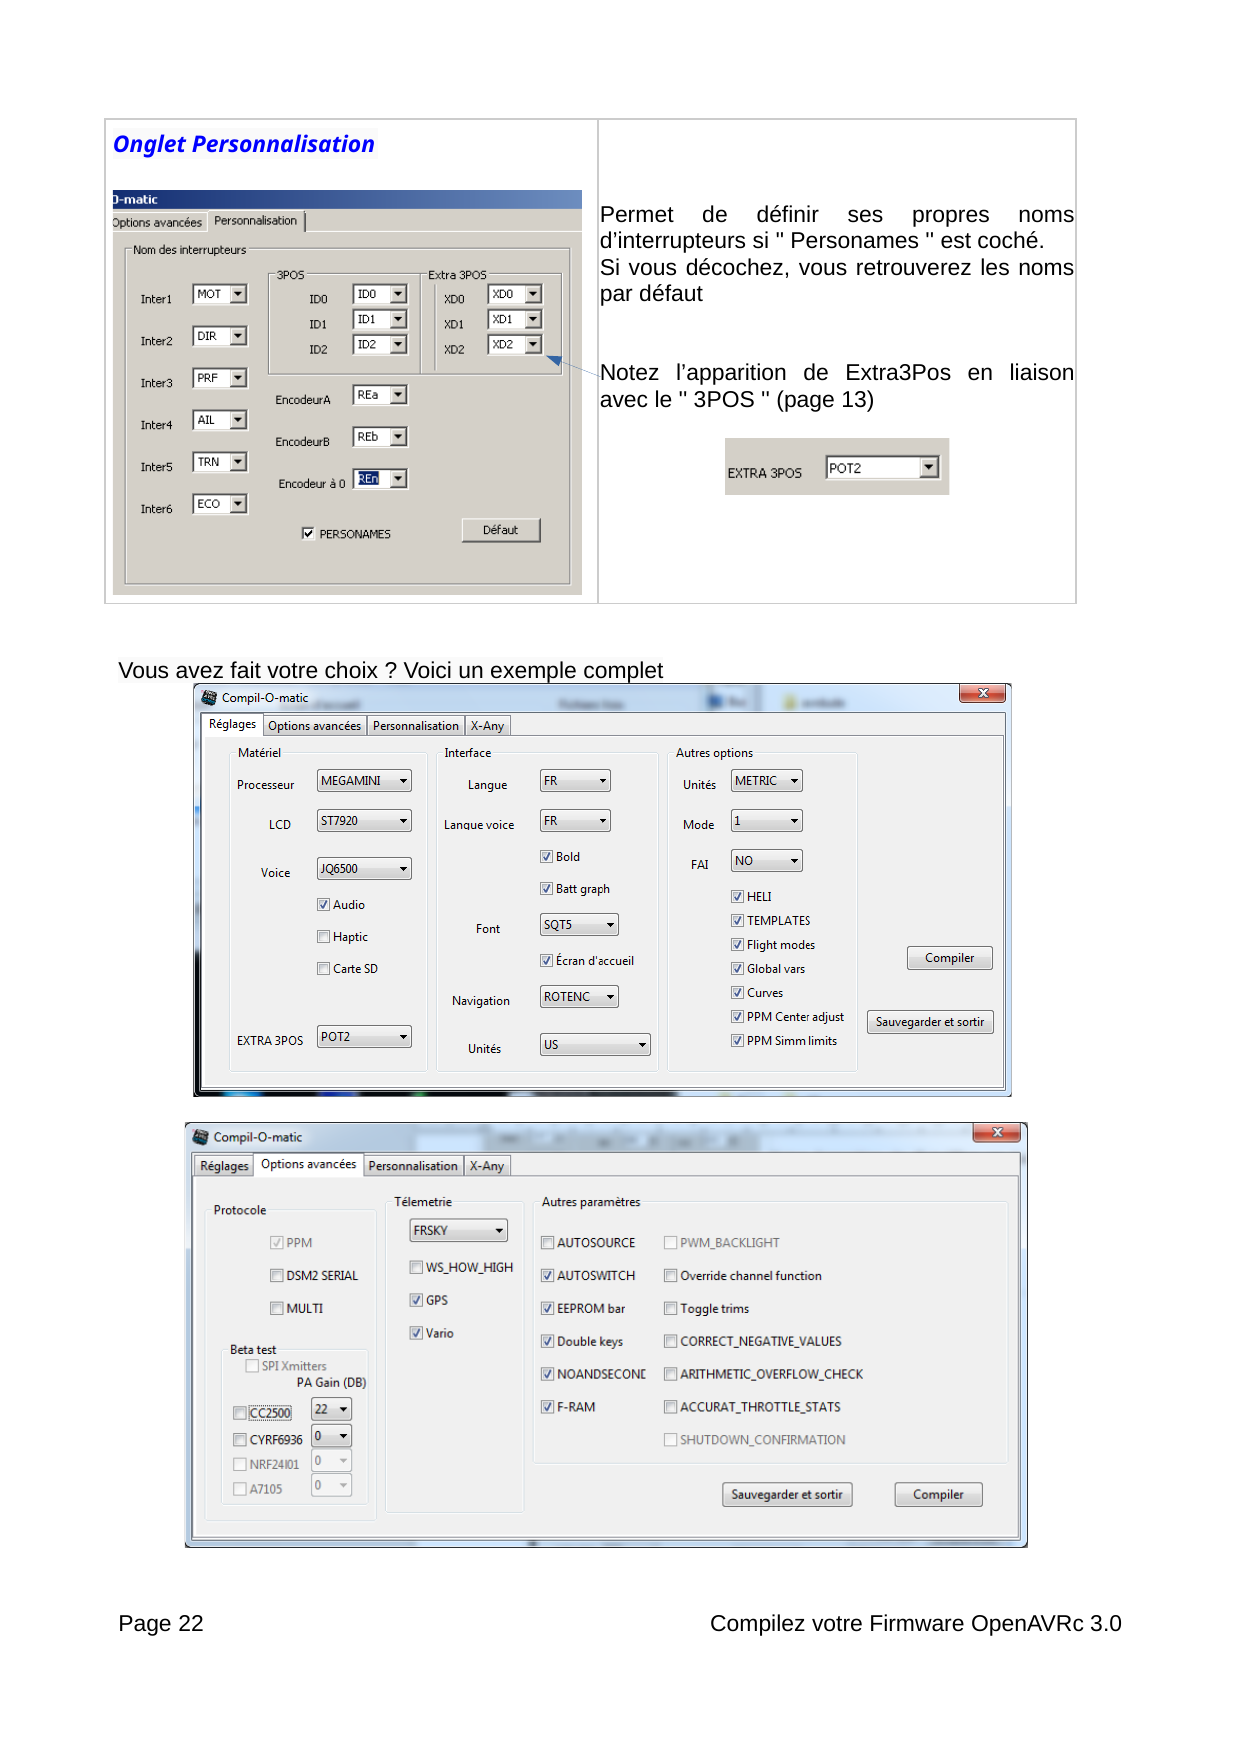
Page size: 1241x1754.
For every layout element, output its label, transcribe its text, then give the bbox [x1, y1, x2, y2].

picture [193, 683, 1012, 1097]
table_header Permet de définir ses propres noms d’interrupteurs si '' Personames '' est coché. Si vous décochez, vous retrouverez les noms par défaut Notez l’apparition de Extra3Pos en liaison avec le '' 3POS '' (page 13) [599, 120, 1075, 602]
text Vous avez fait votre choix ? Voici un exemple complet [118, 657, 1122, 683]
picture [184, 1122, 1028, 1548]
table_header Onglet Personnalisation [106, 120, 597, 602]
